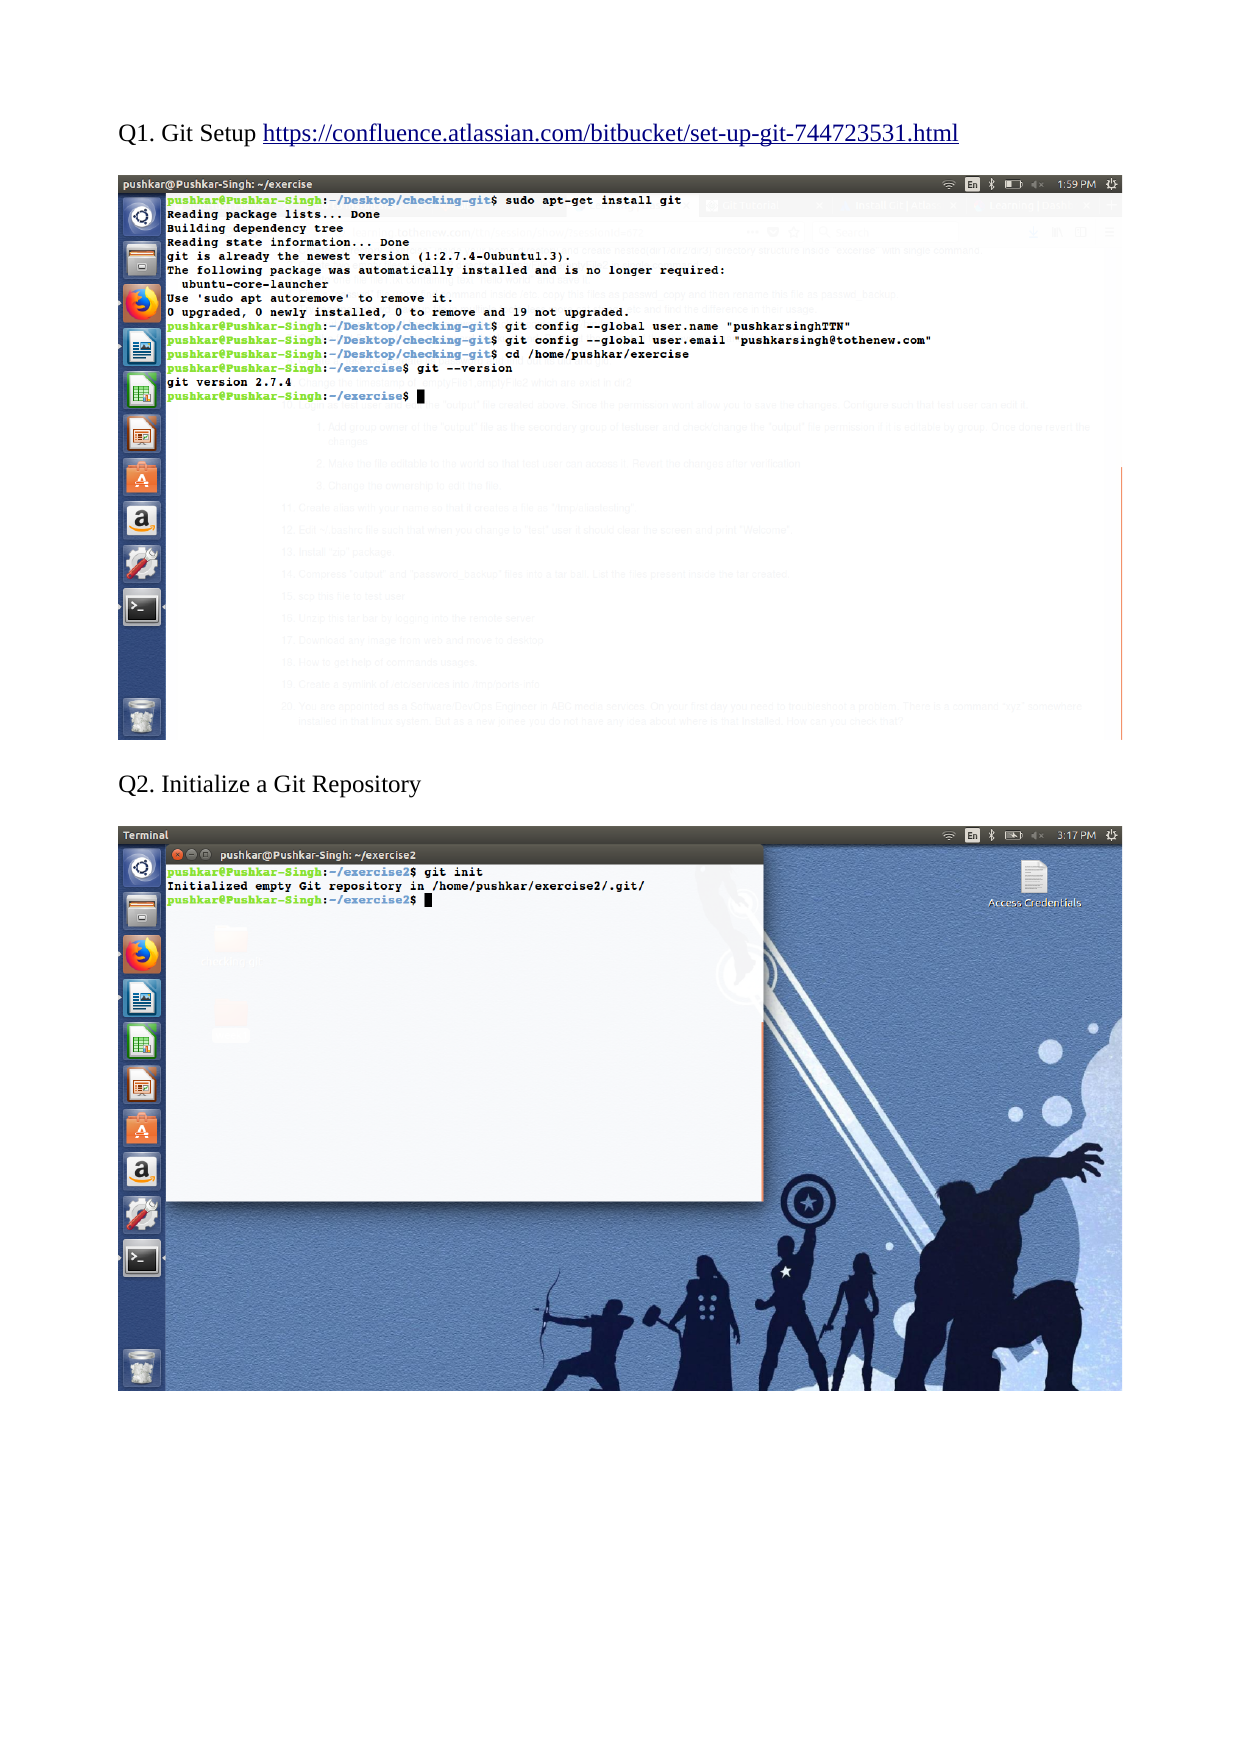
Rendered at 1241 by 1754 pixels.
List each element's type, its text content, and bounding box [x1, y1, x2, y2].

text Q2. Initialize a Git Repository [118, 769, 1122, 797]
picture [118, 826, 1123, 1391]
picture [118, 175, 1123, 740]
text Q1. Git Setup https://confluence.atlassian.com/bitbucket/set-up-git-744723531.html [118, 118, 1122, 147]
